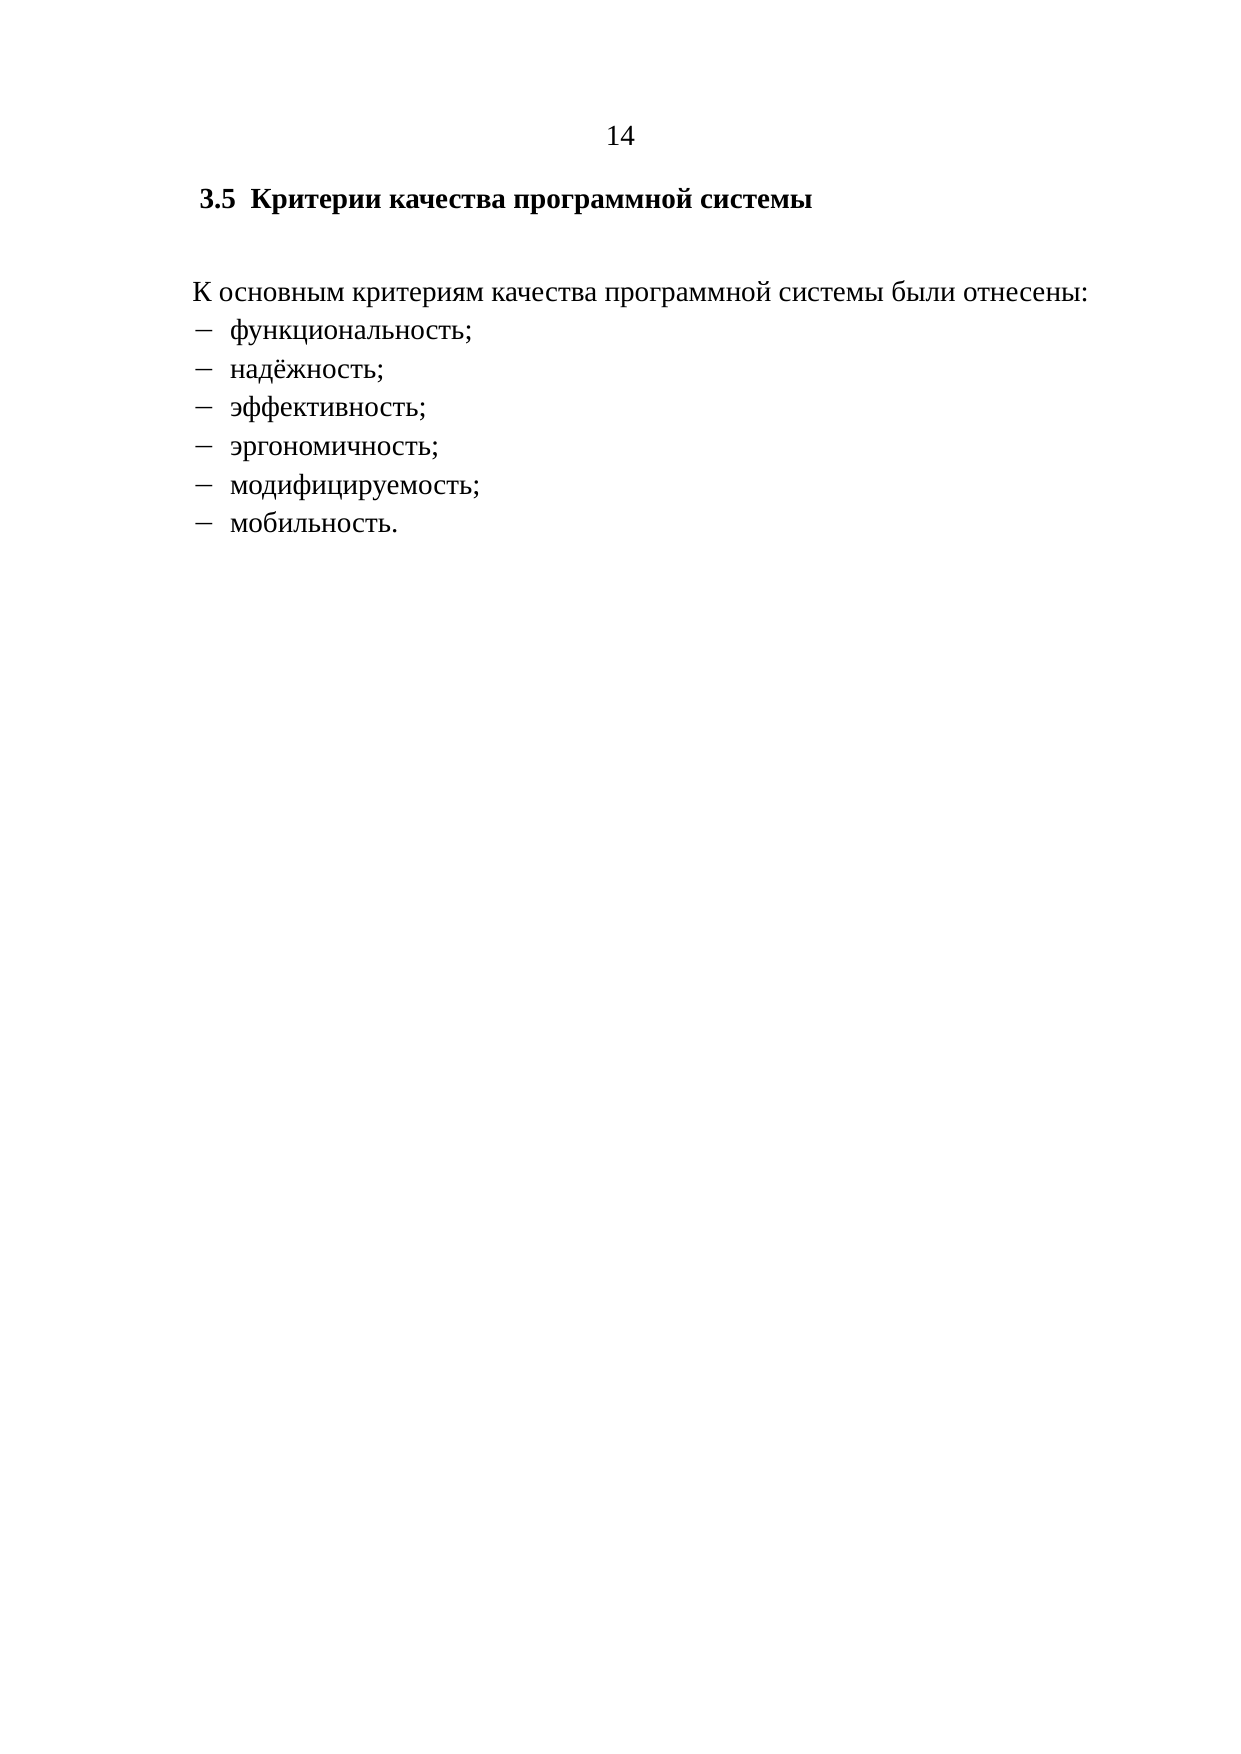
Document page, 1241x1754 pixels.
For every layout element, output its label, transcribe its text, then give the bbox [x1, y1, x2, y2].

list мобильность. [118, 506, 1122, 539]
subtitle Критерии качества программной системы [118, 181, 1122, 215]
text К основным критериям качества программной системы были отнесены: [118, 274, 1122, 307]
list модифицируемость; [118, 467, 1122, 501]
list надёжность; [118, 351, 1122, 384]
list функциональность; [118, 312, 1122, 346]
list эргономичность; [118, 428, 1122, 462]
list эффективность; [118, 389, 1122, 423]
